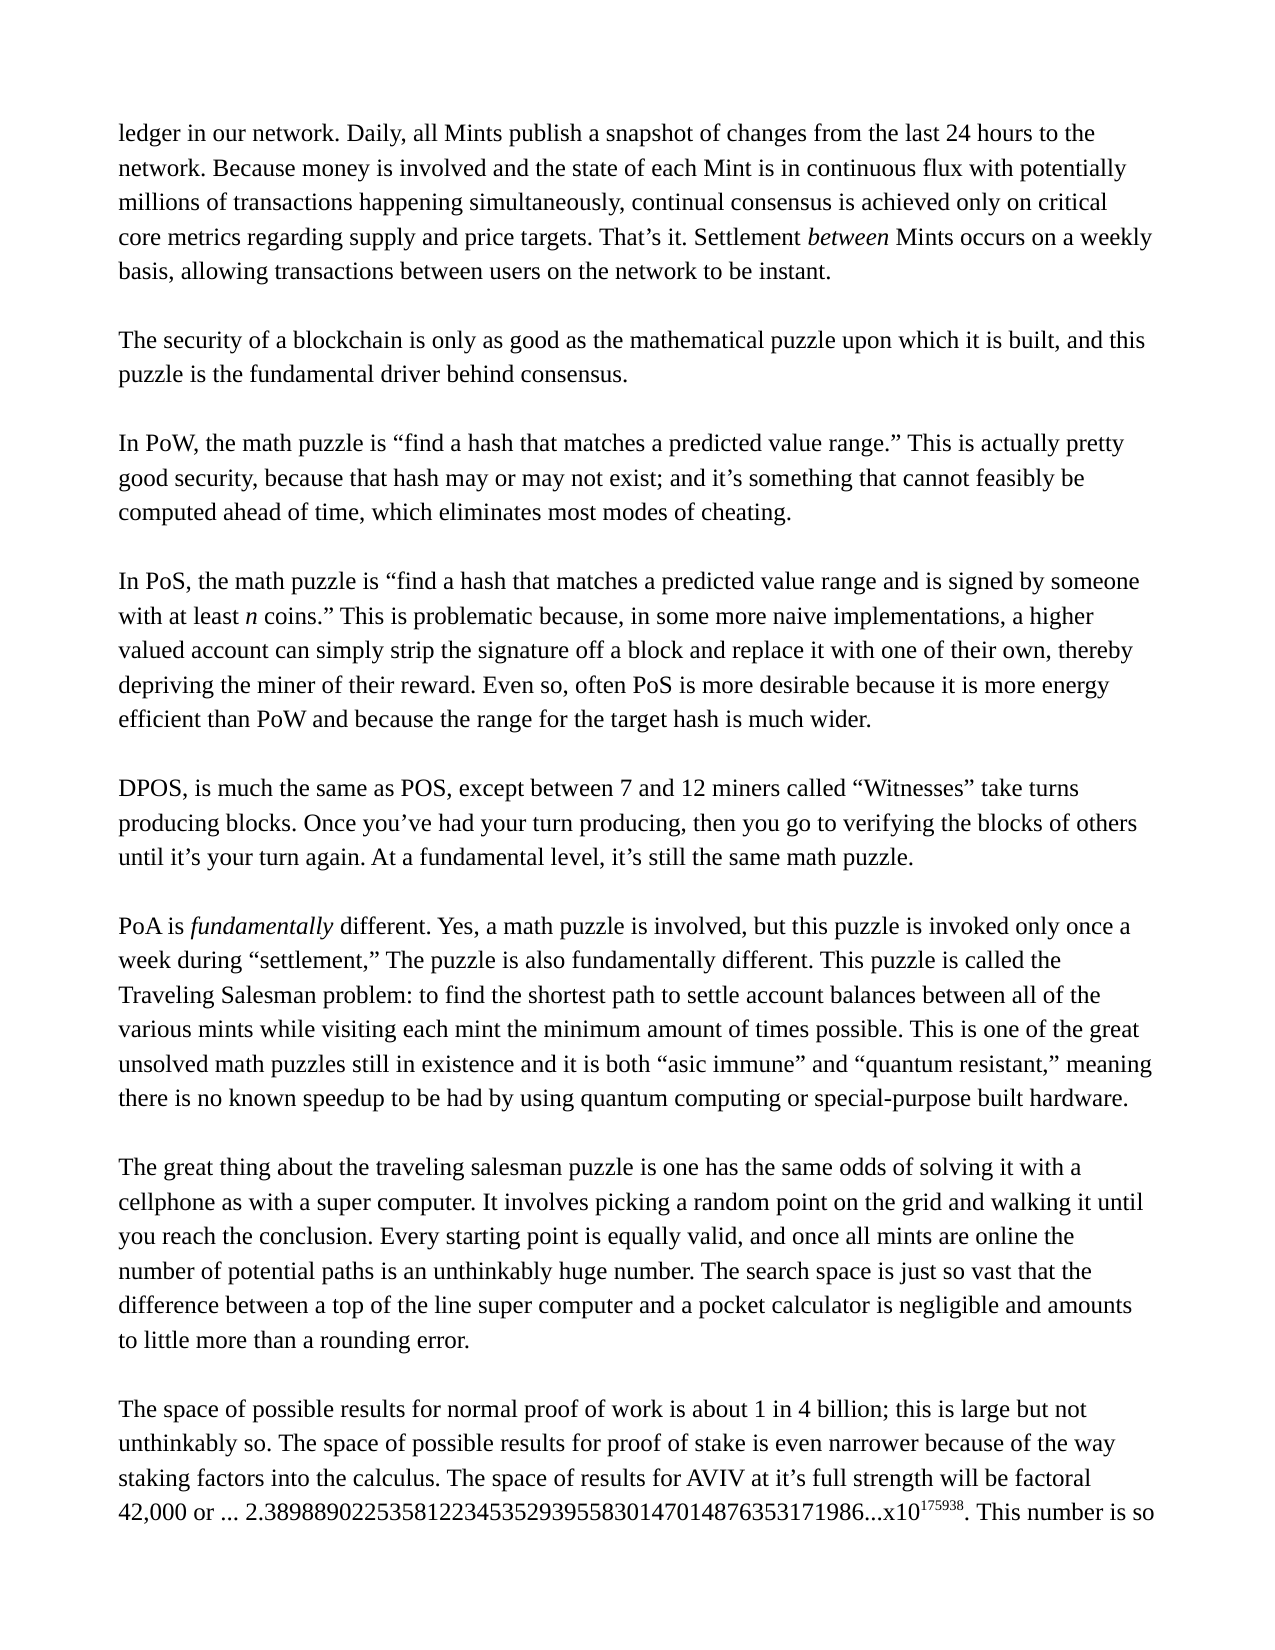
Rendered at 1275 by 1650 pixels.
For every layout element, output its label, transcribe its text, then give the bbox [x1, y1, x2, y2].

text The security of a blockchain is only as good as the mathematical puzzle upon which it is built, and this puzzle is the fundamental driver behind consensus. [118, 325, 1157, 388]
text The great thing about the traveling salesman puzzle is one has the same odds of solving it with a cellphone as with a super computer. It involves picking a random point on the grid and walking it until you reach the conclusion. Every starting point is equally valid, and once all mints are online the number of potential paths is an unthinkably huge number. The search space is just so vast that the difference between a top of the line super computer and a pocket calculator is negligible and amounts to little more than a rounding error. [118, 1152, 1157, 1354]
text The space of possible results for normal proof of work is about 1 in 4 billion; this is large but not unthinkably so. The space of possible results for proof of stake is even narrower because of the way staking factors into the calculus. The space of results for AVIV at it’s full strength will be factoral 42,000 or ... 2.389889022535812234535293955830147014876353171986...x10175938. This number is so [118, 1394, 1157, 1526]
text In PoS, the math puzzle is “find a hash that matches a predicted value range and is signed by someone with at least n coins.” This is problematic because, in some more naive implementations, a higher valued account can simply strip the signature off a block and replace it with one of their own, thereby depriving the miner of their reward. Even so, often PoS is more desirable because it is more energy efficient than PoW and because the range for the target hash is much wider. [118, 566, 1157, 733]
text ledger in our network. Daily, all Mints publish a snapshot of changes from the last 24 hours to the network. Because money is involved and the state of each Mint is in continuous flux with potentially millions of transactions happening simultaneously, continual consensus is achieved only on critical core metrics regarding supply and price targets. That’s it. Settlement between Mints occurs on a weekly basis, allowing transactions between users on the network to be instant. [118, 118, 1157, 285]
text In PoW, the math puzzle is “find a hash that matches a predicted value range.” This is actually pretty good security, because that hash may or may not exist; and it’s something that cannot feasibly be computed ahead of time, which eliminates most modes of cheating. [118, 394, 1157, 526]
text PoA is fundamentally different. Yes, a math puzzle is involved, but this puzzle is invoked only once a week during “settlement,” The puzzle is also fundamentally different. This puzzle is called the Traveling Salesman problem: to find the shortest path to settle account balances between all of the various mints while visiting each mint the minimum amount of times possible. This is one of the great unsolved math puzzles still in existence and it is both “asic immune” and “quantum resistant,” meaning there is no known speedup to be had by using quantum computing or special-purpose built hardware. [118, 911, 1157, 1112]
text DPOS, is much the same as POS, except between 7 and 12 miners called “Witnesses” take turns producing blocks. Once you’ve had your turn producing, then you go to verifying the blocks of others until it’s your turn again. At a fundamental level, it’s still the same math puzzle. [118, 773, 1157, 871]
